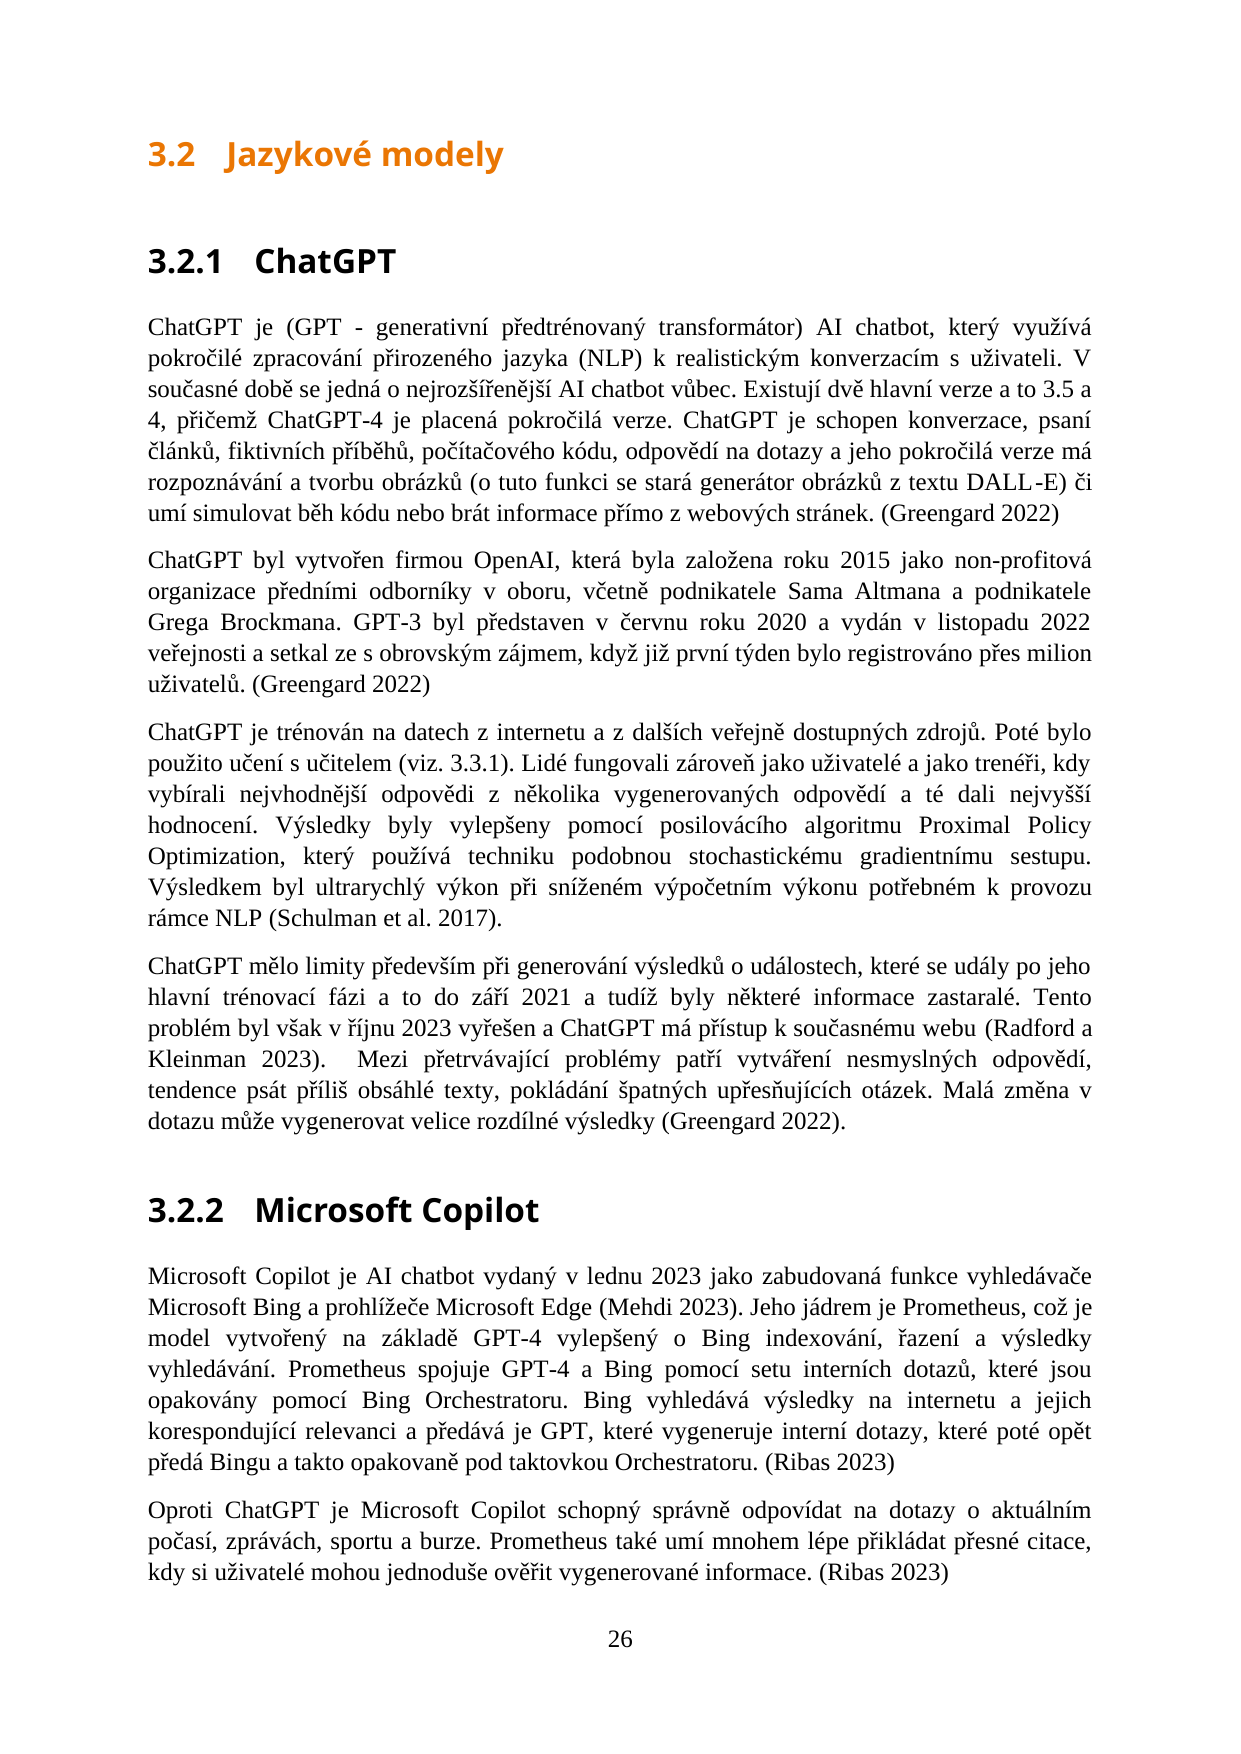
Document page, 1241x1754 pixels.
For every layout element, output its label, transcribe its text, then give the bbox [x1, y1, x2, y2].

text ChatGPT je (GPT - generativní předtrénovaný transformátor) AI chatbot, který využívá pokročilé zpracování přirozeného jazyka (NLP) k realistickým konverzacím s uživateli. V současné době se jedná o nejrozšířenější AI chatbot vůbec. Existují dvě hlavní verze a to 3.5 a 4, přičemž ChatGPT-4 je placená pokročilá verze. ChatGPT je schopen konverzace, psaní článků, fiktivních příběhů, počítačového kódu, odpovědí na dotazy a jeho pokročilá verze má rozpoznávání a tvorbu obrázků (o tuto funkci se stará generátor obrázků z textu DALL-E) či umí simulovat běh kódu nebo brát informace přímo z webových stránek. (Greengard 2022) [148, 312, 1092, 527]
subtitle ChatGPT [148, 238, 1092, 283]
subtitle Jazykové modely [148, 130, 1092, 176]
subtitle Microsoft Copilot [148, 1187, 1092, 1233]
text ChatGPT byl vytvořen firmou OpenAI, která byla založena roku 2015 jako non-profitová organizace předními odborníky v oboru, včetně podnikatele Sama Altmana a podnikatele Grega Brockmana. GPT-3 byl představen v červnu roku 2020 a vydán v listopadu 2022 veřejnosti a setkal ze s obrovským zájmem, když již první týden bylo registrováno přes milion uživatelů. (Greengard 2022) [148, 545, 1092, 698]
text Microsoft Copilot je AI chatbot vydaný v lednu 2023 jako zabudovaná funkce vyhledávače Microsoft Bing a prohlížeče Microsoft Edge (Mehdi 2023). Jeho jádrem je Prometheus, což je model vytvořený na základě GPT-4 vylepšený o Bing indexování, řazení a výsledky vyhledávání. Prometheus spojuje GPT-4 a Bing pomocí setu interních dotazů, které jsou opakovány pomocí Bing Orchestratoru. Bing vyhledává výsledky na internetu a jejich korespondující relevanci a předává je GPT, které vygeneruje interní dotazy, které poté opět předá Bingu a takto opakovaně pod taktovkou Orchestratoru. (Ribas 2023) [148, 1261, 1092, 1476]
text ChatGPT mělo limity především při generování výsledků o událostech, které se udály po jeho hlavní trénovací fázi a to do září 2021 a tudíž byly některé informace zastaralé. Tento problém byl však v říjnu 2023 vyřešen a ChatGPT má přístup k současnému webu (Radford a Kleinman 2023). Mezi přetrvávající problémy patří vytváření nesmyslných odpovědí, tendence psát příliš obsáhlé texty, pokládání špatných upřesňujících otázek. Malá změna v dotazu může vygenerovat velice rozdílné výsledky (Greengard 2022). [148, 951, 1092, 1135]
text Oproti ChatGPT je Microsoft Copilot schopný správně odpovídat na dotazy o aktuálním počasí, zprávách, sportu a burze. Prometheus také umí mnohem lépe přikládat přesné citace, kdy si uživatelé mohou jednoduše ověřit vygenerované informace. (Ribas 2023) [148, 1495, 1092, 1586]
text ChatGPT je trénován na datech z internetu a z dalších veřejně dostupných zdrojů. Poté bylo použito učení s učitelem (viz. 3.3.1). Lidé fungovali zároveň jako uživatelé a jako trenéři, kdy vybírali nejvhodnější odpovědi z několika vygenerovaných odpovědí a té dali nejvyšší hodnocení. Výsledky byly vylepšeny pomocí posilovácího algoritmu Proximal Policy Optimization, který používá techniku podobnou stochastickému gradientnímu sestupu. Výsledkem byl ultrarychlý výkon při sníženém výpočetním výkonu potřebném k provozu rámce NLP (Schulman et al. 2017). [148, 717, 1092, 932]
